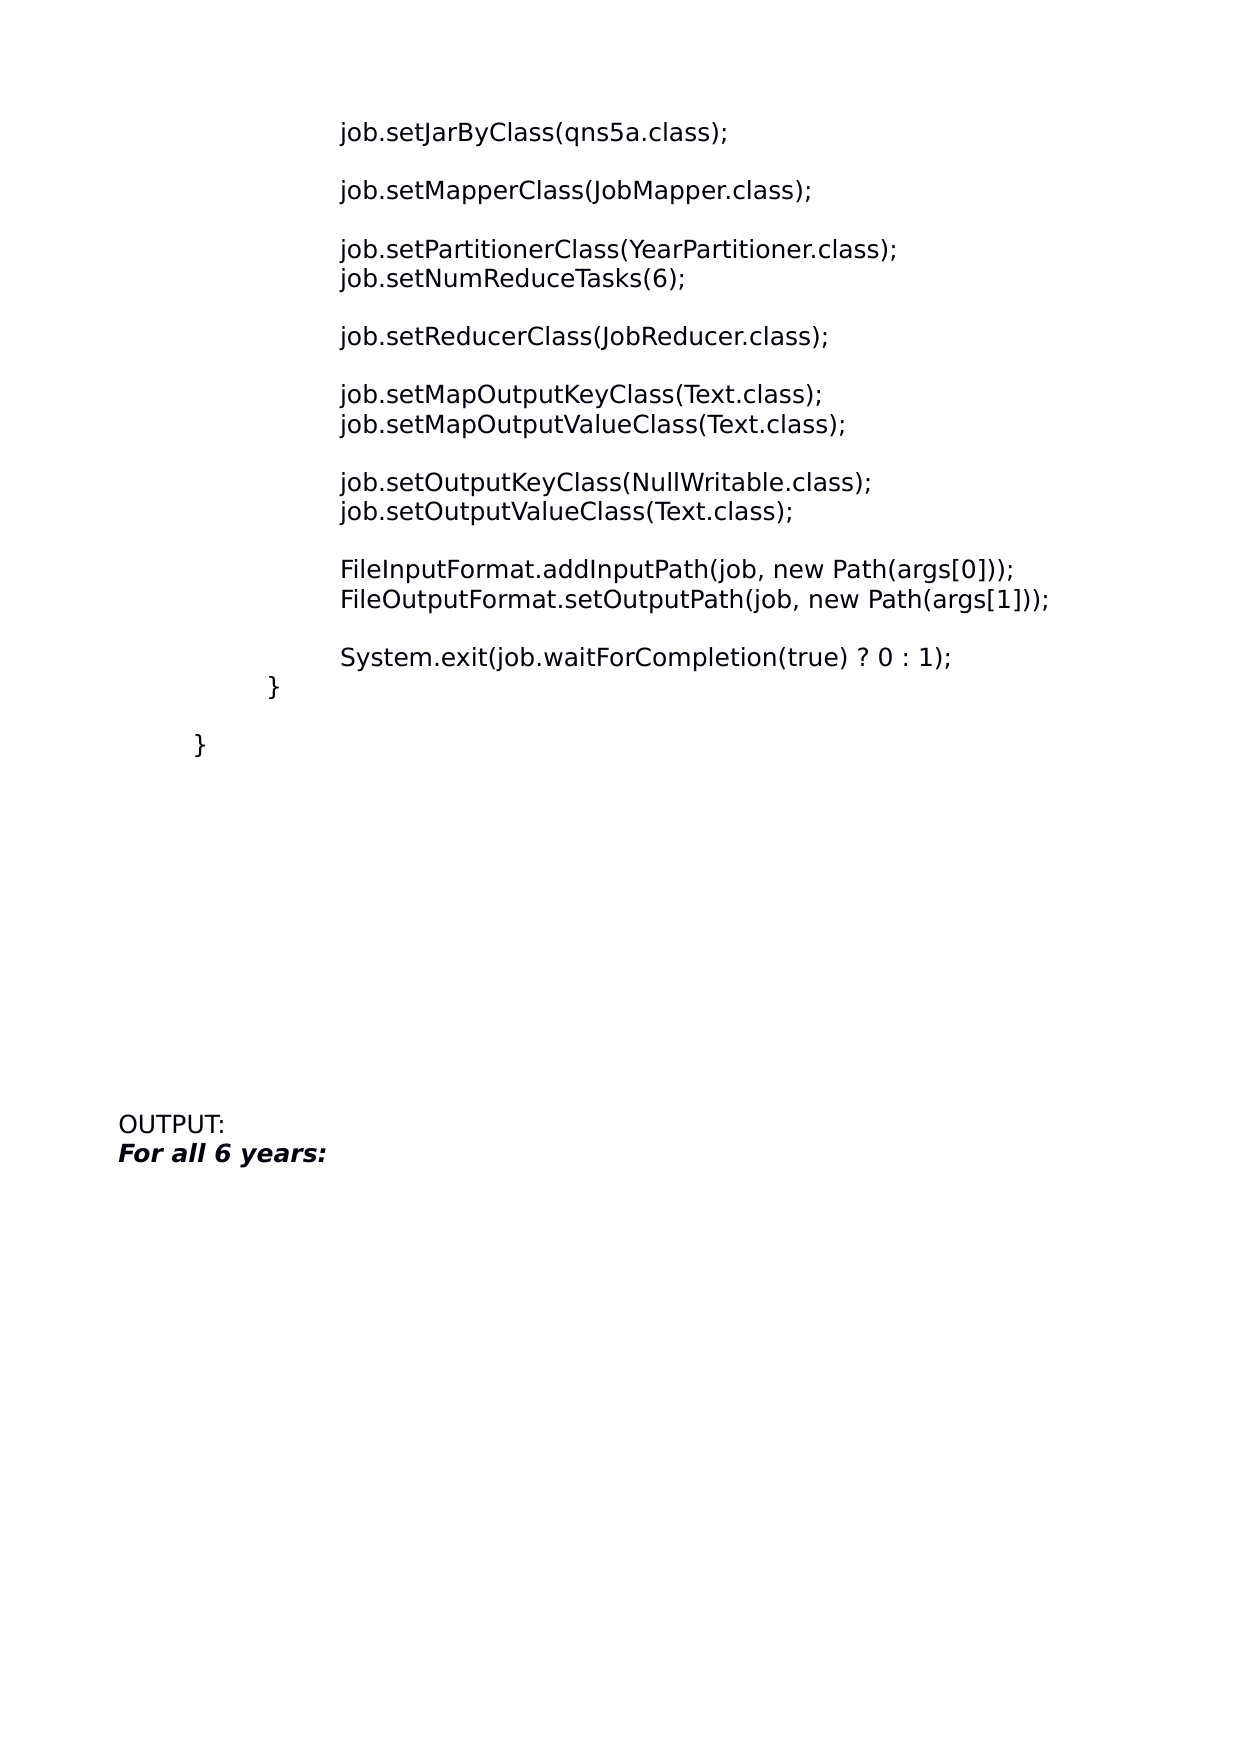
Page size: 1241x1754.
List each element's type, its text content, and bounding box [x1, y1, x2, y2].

text For all 6 years: [118, 1139, 1122, 1168]
text System.exit(job.waitForCompletion(true) ? 0 : 1); [192, 643, 1122, 672]
text job.setMapOutputValueClass(Text.class); [192, 410, 1122, 439]
text job.setMapOutputKeyClass(Text.class); [192, 381, 1122, 410]
text job.setOutputValueClass(Text.class); [192, 497, 1122, 526]
text job.setNumReduceTasks(6); [192, 264, 1122, 293]
text } [192, 731, 1122, 760]
text job.setMapperClass(JobMapper.class); [192, 176, 1122, 206]
text job.setOutputKeyClass(NullWritable.class); [192, 468, 1122, 497]
text job.setJarByClass(qns5a.class); [192, 118, 1122, 147]
text job.setReducerClass(JobReducer.class); [192, 322, 1122, 351]
text job.setPartitionerClass(YearPartitioner.class); [192, 235, 1122, 264]
text FileOutputFormat.setOutputPath(job, new Path(args[1])); [192, 585, 1122, 614]
text FileInputFormat.addInputPath(job, new Path(args[0])); [192, 556, 1122, 585]
text } [192, 672, 1122, 701]
text OUTPUT: [118, 1110, 1122, 1139]
